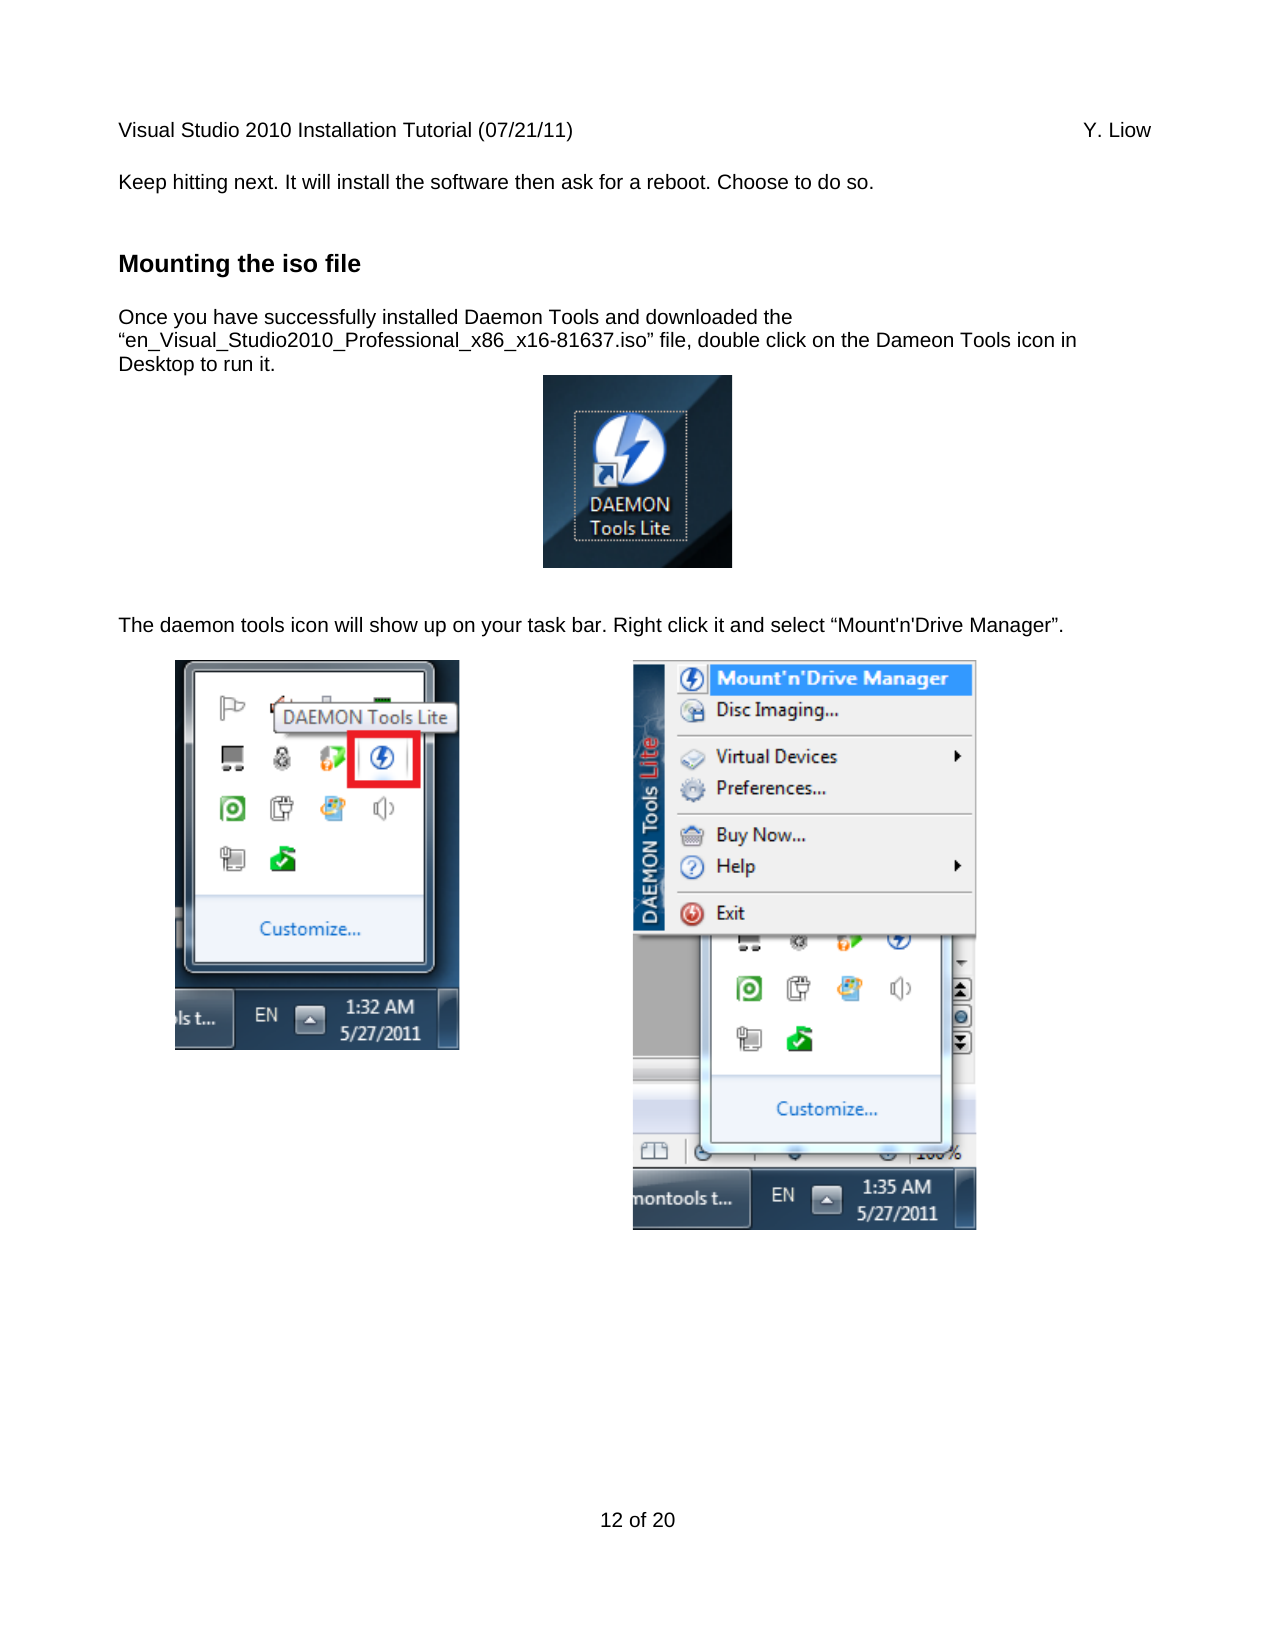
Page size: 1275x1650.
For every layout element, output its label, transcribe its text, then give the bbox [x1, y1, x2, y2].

text Mounting the iso file [118, 250, 1157, 278]
picture [543, 375, 733, 568]
text Once you have successfully installed Daemon Tools and downloaded the “en_Visual_Studio2010_Professional_x86_x16-81637.iso” file, double click on the Dameon Tools icon in Desktop to run it. [118, 306, 1157, 375]
picture [175, 660, 460, 1050]
picture [632, 660, 977, 1230]
text Keep hitting next. It will install the software then ask for a reboot. Choose to do so. [118, 171, 1157, 194]
text The daemon tools icon will show up on your task bar. Right click it and select “Mount'n'Drive Manager”. [118, 614, 1157, 637]
